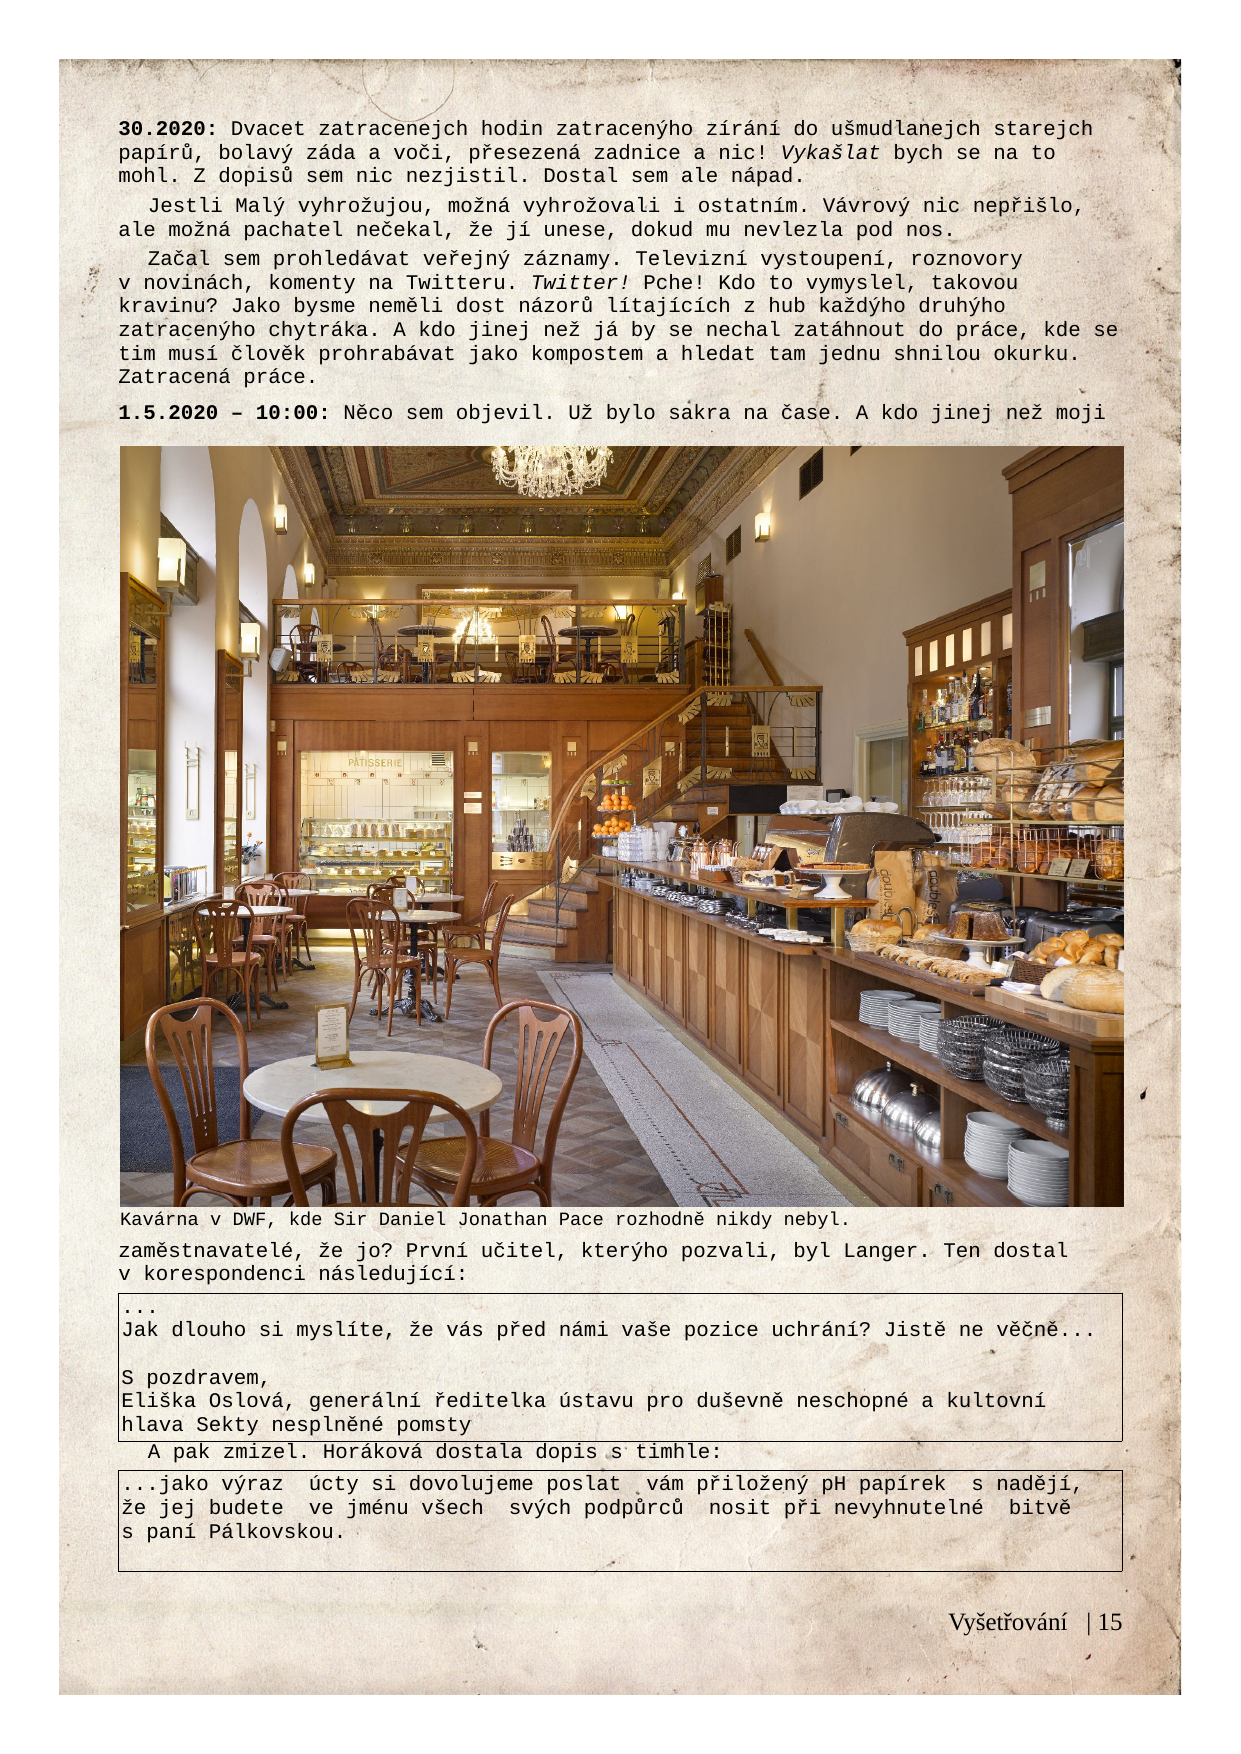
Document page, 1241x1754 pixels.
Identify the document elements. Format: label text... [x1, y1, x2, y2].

text ... [119, 1294, 1122, 1316]
picture [120, 446, 1124, 1153]
text Eliška Oslová, generální ředitelka ústavu pro duševně neschopné a kultovní hlava Sekty nesplněné pomsty [119, 1387, 1122, 1441]
text A pak zmizel. Horáková dostala dopis s timhle: [118, 1442, 1122, 1464]
text ...jako výraz úcty si dovolujeme poslat vám přiložený pH papírek s nadějí, že jej budete ve jménu všech svých podpůrců nosit při nevyhnutelné bitvě s paní Pálkovskou. [119, 1471, 1122, 1541]
text Jestli Malý vyhrožujou, možná vyhrožovali i ostatním. Vávrový nic nepřišlo, ale možná pachatel nečekal, že jí unese, dokud mu nevlezla pod nos. [118, 195, 1122, 242]
text 1.5.2020 – 10:00: Něco sem objevil. Už bylo sakra na čase. A kdo jinej než moji zaměstnavatelé, že jo? První učitel, kterýho pozvali, byl Langer. Ten dostal v korespondenci následující: [118, 402, 1122, 1287]
text Jak dlouho si myslíte, že vás před námi vaše pozice uchrání? Jistě ne věčně... [119, 1316, 1122, 1340]
text 30.2020: Dvacet zatracenejch hodin zatracenýho zírání do ušmudlanejch starejch papírů, bolavý záda a voči, přesezená zadnice a nic! Vykašlat bych se na to mohl. Z dopisů sem nic nezjistil. Dostal sem ale nápad. [118, 118, 1122, 189]
text Začal sem prohledávat veřejný záznamy. Televizní vystoupení, roznovory v novinách, komenty na Twitteru. Twitter! Pche! Kdo to vymyslel, takovou kravinu? Jako bysme neměli dost názorů lítajících z hub každýho druhýho zatracenýho chytráka. A kdo jinej než já by se nechal zatáhnout do práce, kde se tim musí člověk prohrabávat jako kompostem a hledat tam jednu shnilou okurku. Zatracená práce. [118, 248, 1122, 390]
text S pozdravem, [119, 1364, 1122, 1387]
